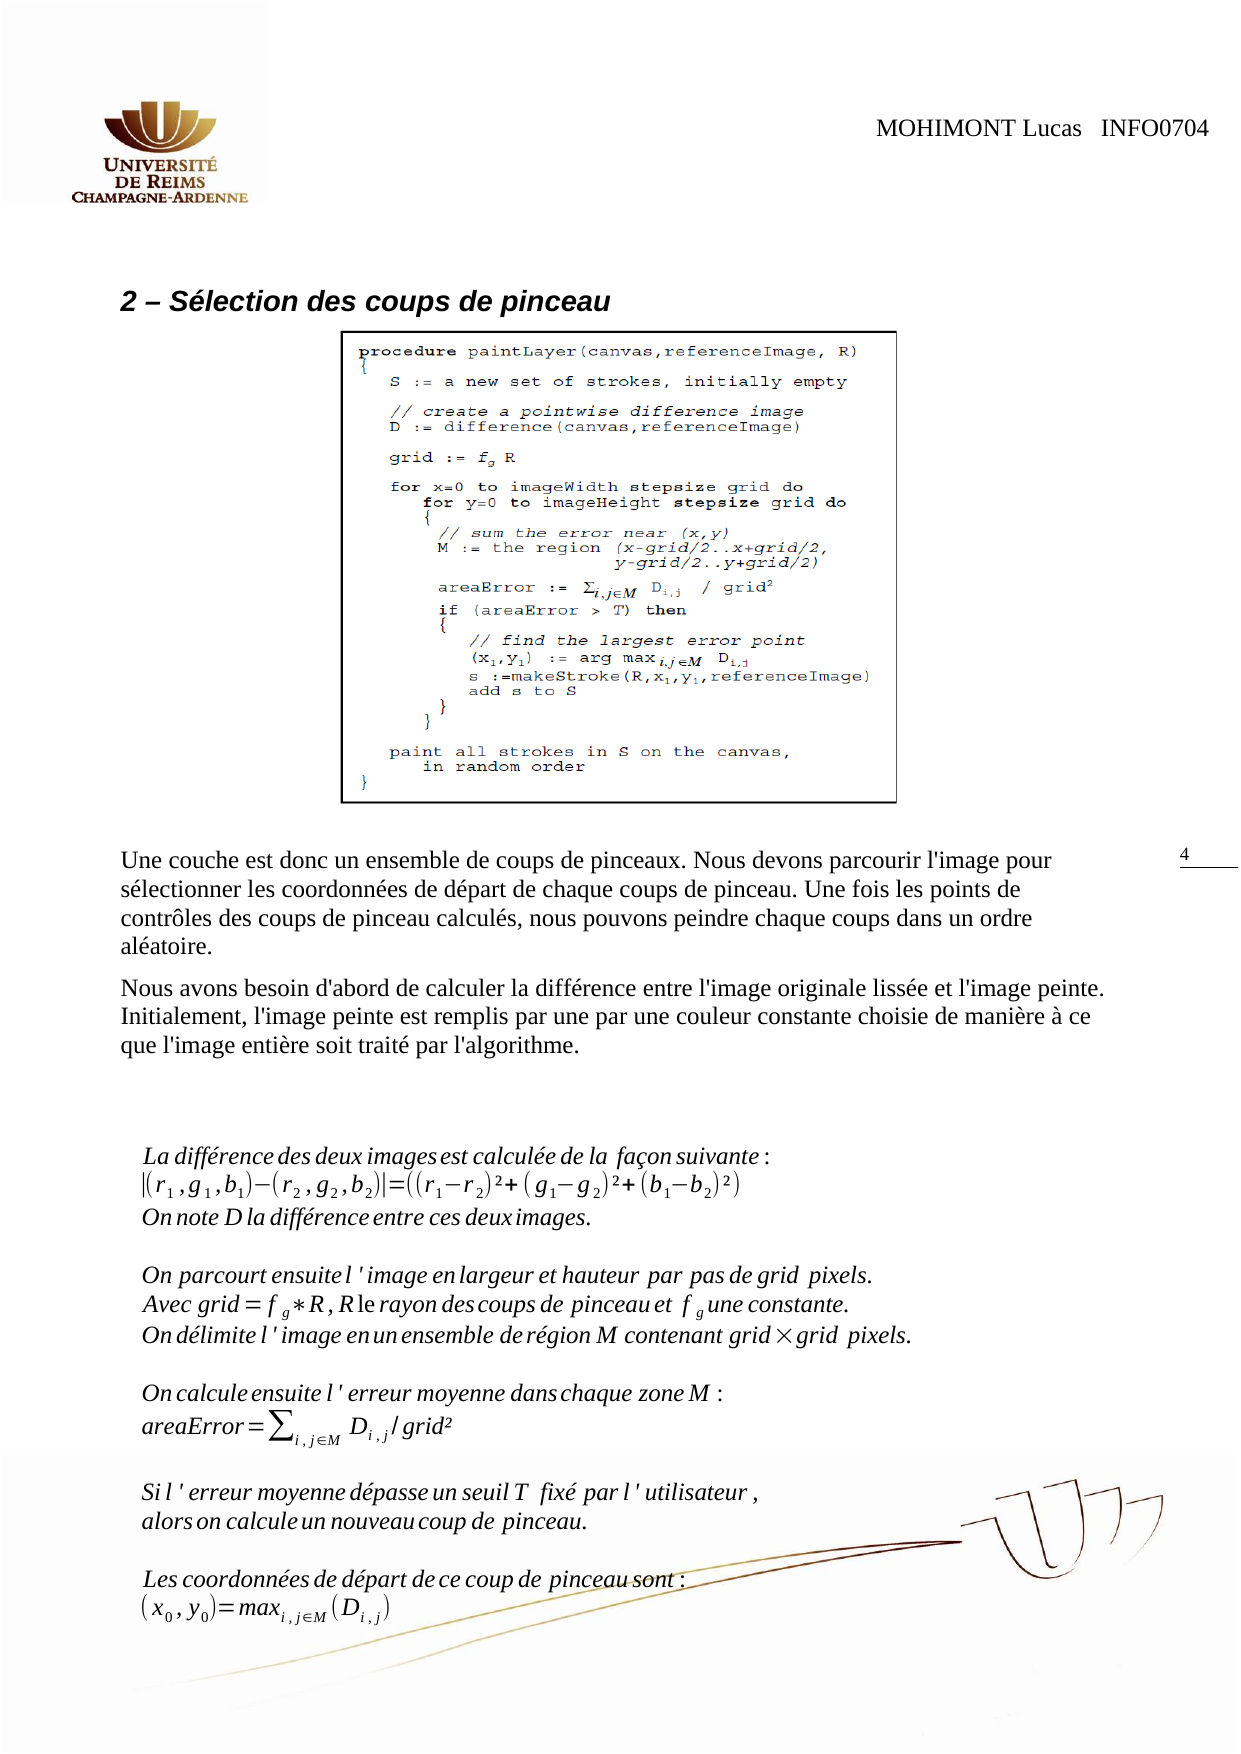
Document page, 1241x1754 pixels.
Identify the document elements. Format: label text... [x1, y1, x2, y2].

picture [1, 1454, 1236, 1753]
picture [340, 330, 897, 804]
table_header Présentation du sujet Pour le projet du module de traitement d'image, j'ai choisit d'implémenter une méthode de rendu non-photoréaliste. Aaron Hertzmann propose dans son article,« Painterly Rendering with Curved Brush Strokes of Multiples Sizes » , une méthode pour créer des images ayant l'apparence de peintures à partir de photographies. Cette méthode permet de simuler les coups de pinceaux d'un peintre en fonction de différents paramètres qui seront exposés plus loin. Ces paramètres permettent de donner un style de peinture précis à une image. I - Résumé de l'article 1 – Méthode principale Cet algorithme va simuler les méthodes utiliser par les peintres pour générer une image ayant l'aspect d'une peinture. L'image sera organisé en un ensemble de couche qui seront peintes successivement. Chaque couches sera associées à une taille de pinceau constante. La couche ayant la plus grande taille de pinceau est peinte en première, puis ensuite nous affinons les détails de l'image en peignant les couches ayant des tailles de pinceau plus petites. Chaque couches sera peinte à partir d'une version lissée de l'image originale. Nous avons gardés le choix du filtre de Gauss comme méthode de lissage de l'image. A.Hertzmann précise que la diffusion non linéaire peut être utilisé à la place du filtre de Gauss pour obtenir de meilleur résultat. Une couche est formée par un ensemble de coups de pinceaux et chaque coups de pinceaux est représentés par un ensemble de points de contrôles formant une B-Spline. Le calcul des points de contrôles se fait à partir du gradient de la luminance de l'image lissée. 2 – Sélection des coups de pinceau Une couche est donc un ensemble de coups de pinceaux. Nous devons parcourir l'image pour sélectionner les coordonnées de départ de chaque coups de pinceau. Une fois les points de contrôles des coups de pinceau calculés, nous pouvons peindre chaque coups dans un ordre aléatoire. Nous avons besoin d'abord de calculer la différence entre l'image originale lissée et l'image peinte. Initialement, l'image peinte est remplis par une par une couleur constante choisie de manière à ce que l'image entière soit traité par l'algorithme. 3 – Calcul des coups de pinceau Un coup de pinceau est initialisé avec un premier point de contrôle (x,y), un rayon R constant et une couleur C constante. Cette couleur C est la couleur de l'image originale lissée aux coordonnées (x,y). Un coup de pinceau est une courbe B-Spline représentée par un ensemble de points de contrôle. Le calcul des points de contrôle s'effectue comme les calculs des termes d'une suite récurrente. On effectue ces calculs jusqu'à atteindre le nombre maximal de points de contrôle définis par l'utilisateur et également si on atteint une autre condition d'arrêt. Le calcul s'arrête prématurément si l'amplitude du gradient est nulle en un point (x,y). II – Implémentation et résultats 1 – Choix d'implémentation L'implémentation a été réalisé en C++ avec la bibliothèque OpenCV. OpenCV nous fournit les fonctions essentielles aux chargements et l'enregistrement d'image, aux calculs de gradient et au lissage d'image utilisées par les différents algorithmes présentés précédemment. Les algorithmes présentés par A.Hertzmann sont suffisamment génériques pour nous laisser choisir des structures de données adaptés. Les rayons des pinceaux simulés par l'algorithme de rendu sont calculés à partir de 3 constantes : le rayon maximum du pinceau, un facteur qui permettra de calculer les rayons suivants à partir du rayon maximum et le nombre de rayon utilisé pour peindre l'image(c'est à dire le nombre de couches peintes successivement). Concernant le calcul de la différence entre l'image de référence lissée et l'image peinte, la différence calculée pour la première couche est fixée à la constante 2*T, de manière à ce que l'erreur moyenne de chaque région M soit toujours supérieure au taux d'approximation T. Ainsi l'image résultante sera peinte sur toute sa surface. La constante T est comprise entre 0 et 255 et correspondant à l'approximation à atteindre par rapport à l'image originale. Plus T est élevé, plus l'approximation sera grossière, et plus T est faible, plus l'image résultante sera fidèle à l'image d'origine. Nous avons choisit de peindre chaque coups de pinceau juste après l'avoir calculé, ce qui évite des stockages inutiles. Nous utilisons un Z-Buffer pour peindre les coups de pinceau de manière aléatoire mais aussi pour réduire le nombre de coups de pinceau à calculer. Le Z-Buffer est une image en niveau de gris initialisée à 0 sur tous ses pixels. Nous attribuons à chaque coups de pinceau une valeur z aléatoire comprise entre 1 et 255. Si cette valeur z est supérieure à la valeur présente dans le Z-Buffer nous pouvons peindre le coups de pinceau, sinon ce coups de pinceau n'a pas besoin d'être calculé puisqu'il ne sera pas peint. Lorsque nous peignons l'image, nous peignons aussi dans le Z-Buffer mais avec un rayon R plus petit pour éviter que certains coups de pinceaux ne soient trop espacé les uns des autres dans certaines zone de l'image. Par rapport à la version proposée par A.Hertzmann, il manque la gestion de la transparence entre les couches qui se superposent et aussi il manque une part d'aléatoire propre à certains style de peinture. Nous avons limité cette part d'aléatoire au minimum, en modifiant la couleur des coups de pinceau à partir du z aléatoire généré pour le Z-Buffer. Cette variation de la couleur donne à l'image un aspect moins parfait. 2 – Résultats 1 – Paramètres Les résultats dépendent des paramètres suivants : T, le seuil d'approximation de l'image, exprimé en valeur de niveaux de gris. Plus T est élevé, plus l'image peinte est grossière par rapport à l'image d'origine. Min et Max, respectivement la taille minimale et la taille maximale d'un coup de pinceau Rmax, ratio, et n : respectivement la taille maximale du pinceau(en pixels), le ratio utilisé pour calculer la taille du pinceau des couches suivantes, n le nombre de couches à peindre fc, le filtre de courbure, permet d'atténuer ou d'exagérer la courbure des coups de pinceau fo, constante utilisée pour augmenter ou diminuer la taille du noyau utilisé pour le lissage de l'image fg, constante utilisée pour augmenter ou diminuer l'espacement entre les coups de pinceau Par défaut on utilisera les valeurs suivantes : T = 100 Min = 4, Max = 16 Rmax = 8, ratio = 0.5, n = 3 fc = 1.0 fo = 1.0 fg = 1.0 2 – Approximation de l'image originale Nous ferons varier l'approximation de l'image de manière à avoir 3 résultats assez différents : L'approximation de l'image ne dépends pas que de dépends, elle dépend également de la taille maximale des coups de pinceaux et de la taille des pinceaux. On peut s'approcher d'un style pointilliste en gardant une approximation faible(T > 100) et en limitant la taille des coups de pinceau (Max < 4) : 3 – Le cas particulier des visages La méthode proposée par A.Hertzmann donne des rendus assez proche de peinture pour des objets ou des paysages par exemples. Mais les visages humains sont souvent déformés lorsque l'on utilise cette méthode. Comme les coups de pinceau sont dessinés aléatoirement, les visages sont rarement mis en valeur. Cette méthode ne donne des résultats satisfaisant pour les portraits que si l'on choisit une approximation très fidèle de l'image originale(T < 50). Ou alors l'image originale doit avoir une résolution assez grande(supérieur à 1920X1080). On peut obtenir un meilleur résultat en augmentant la résolution de l'image originale et en augmentant la taille du noyau utilisé pour le lissage : 4 – Conclusion La méthode proposée par A.Hertzmann dans son article publié en 1998 produit des résultats assez proche des peintures faites par l'Homme. Mais cette méthode a un certains nombre de limites. La modélisation des coups de pinceau est limité car les paramètres utilisés restent statiques, ce qui peut justement donner l'impression que ces images ont effectivement été générées par une machine. Cette méthode n'est pas adapté pour « peindre » des portraits, la machine n'ayant pas la capacité de reconnaître les visages, les résultats sont souvent approximatifs(voir difforme dans certains cas). Il serait intéressant de modifier cette méthode avec des techniques de reconnaissance des visages pour obtenir un résultat plus proche de la réalité. [109, 142, 1128, 1453]
picture [1, 1, 265, 203]
